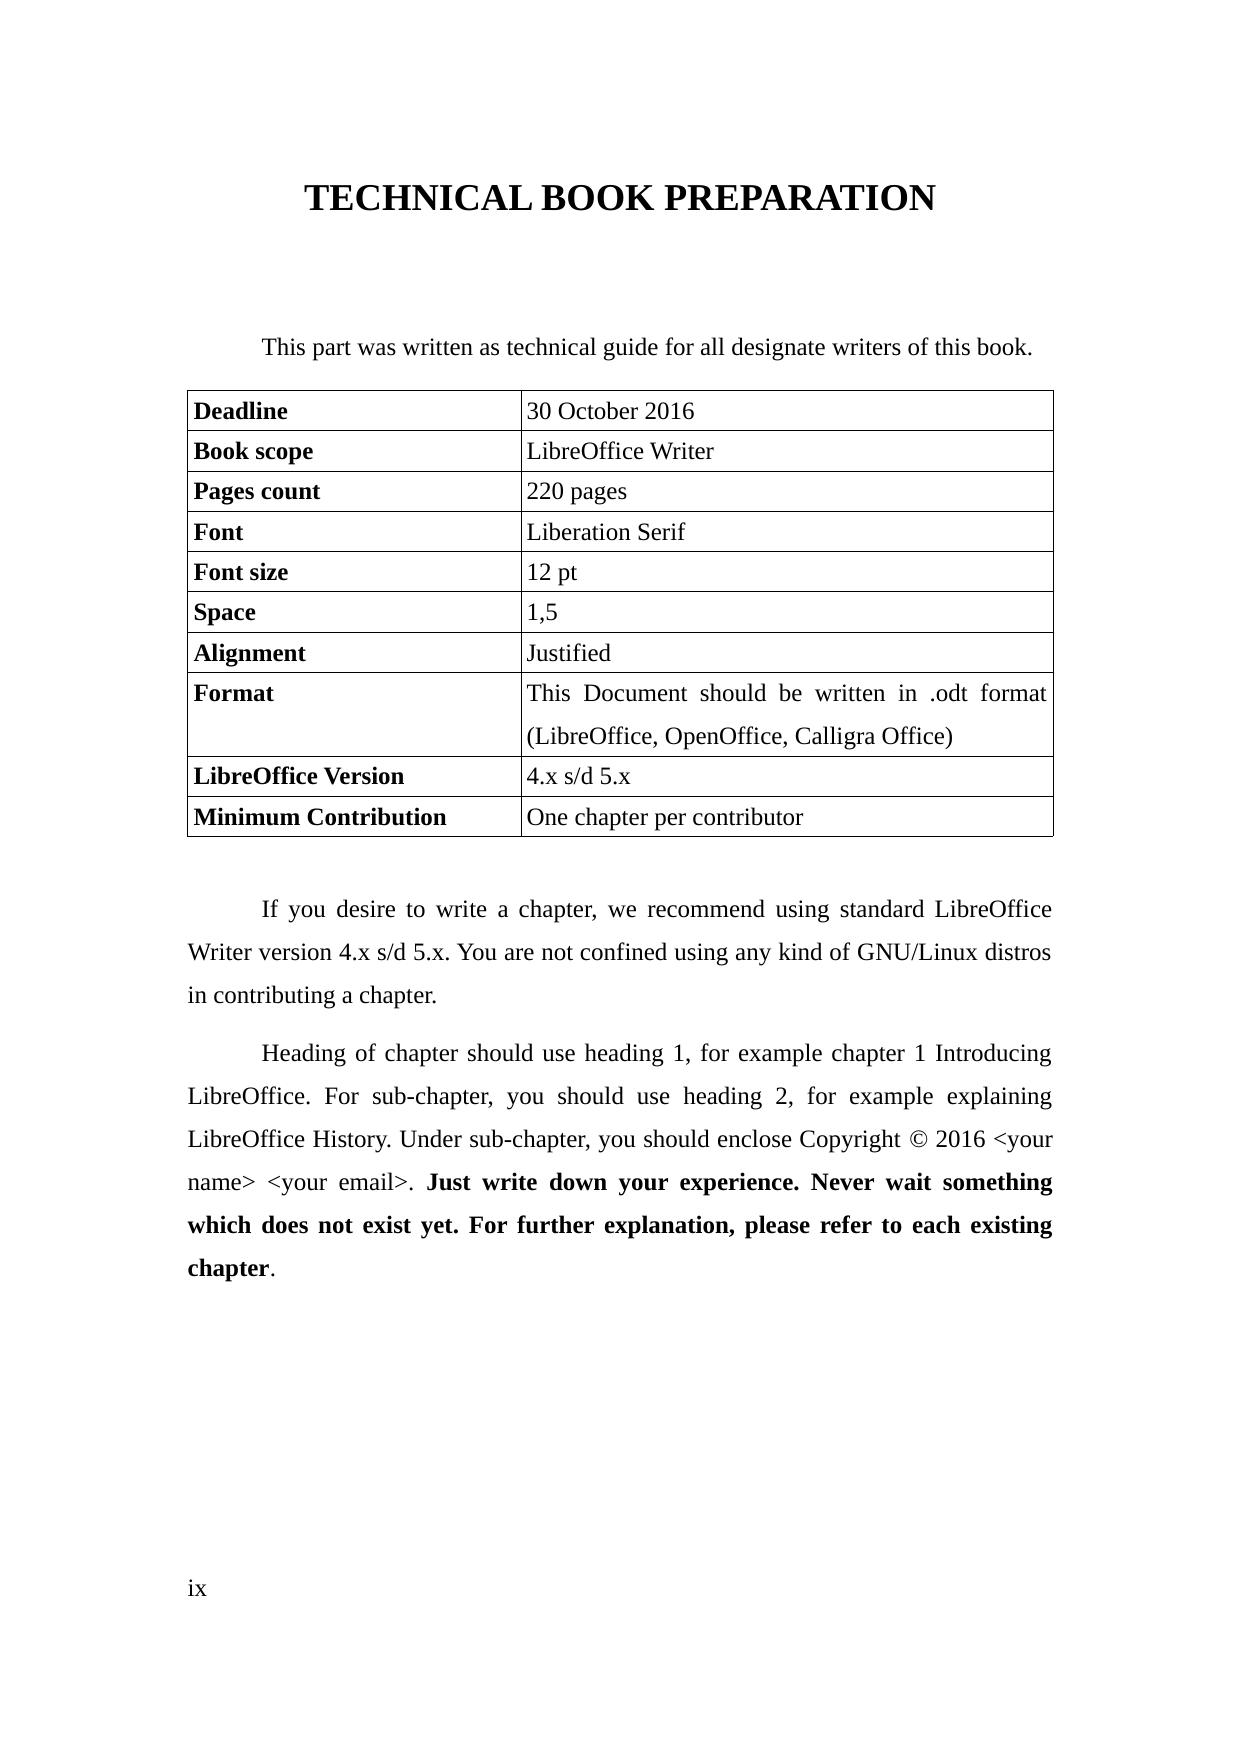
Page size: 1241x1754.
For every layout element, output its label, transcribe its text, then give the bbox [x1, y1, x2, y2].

subtitle TECHNICAL BOOK PREPARATION [187, 175, 1053, 219]
table_cell Alignment [188, 633, 521, 672]
table_cell Format [188, 673, 521, 756]
table_cell Space [188, 592, 521, 632]
table_header 30 October 2016 [522, 391, 1053, 430]
table_cell One chapter per contributor [522, 797, 1053, 836]
table_cell Justified [522, 633, 1053, 672]
table_cell Minimum Contribution [188, 797, 521, 836]
table_cell Font size [188, 552, 521, 591]
table_cell Pages count [188, 472, 521, 511]
text This part was written as technical guide for all designate writers of this book. [187, 332, 1053, 361]
text If you desire to write a chapter, we recommend using standard LibreOffice Writer version 4.x s/d 5.x. You are not confined using any kind of GNU/Linux distros in contributing a chapter. [187, 894, 1053, 1009]
table_cell 4.x s/d 5.x [522, 757, 1053, 796]
table_cell Font [188, 512, 521, 551]
table_header Deadline [188, 391, 521, 430]
table_cell Liberation Serif [522, 512, 1053, 551]
table_cell LibreOffice Writer [522, 431, 1053, 471]
text Heading of chapter should use heading 1, for example chapter 1 Introducing LibreOffice. For sub-chapter, you should use heading 2, for example explaining LibreOffice History. Under sub-chapter, you should enclose Copyright © 2016 <your name> <your email>. Just write down your experience. Never wait something which does not exist yet. For further explanation, please refer to each existing chapter. [187, 1038, 1053, 1282]
table_cell 1,5 [522, 592, 1053, 632]
table_cell This Document should be written in .odt format (LibreOffice, OpenOffice, Calligra Office) [522, 673, 1053, 756]
table_cell 12 pt [522, 552, 1053, 591]
table_cell LibreOffice Version [188, 757, 521, 796]
table_cell Book scope [188, 431, 521, 471]
table_cell 220 pages [522, 472, 1053, 511]
